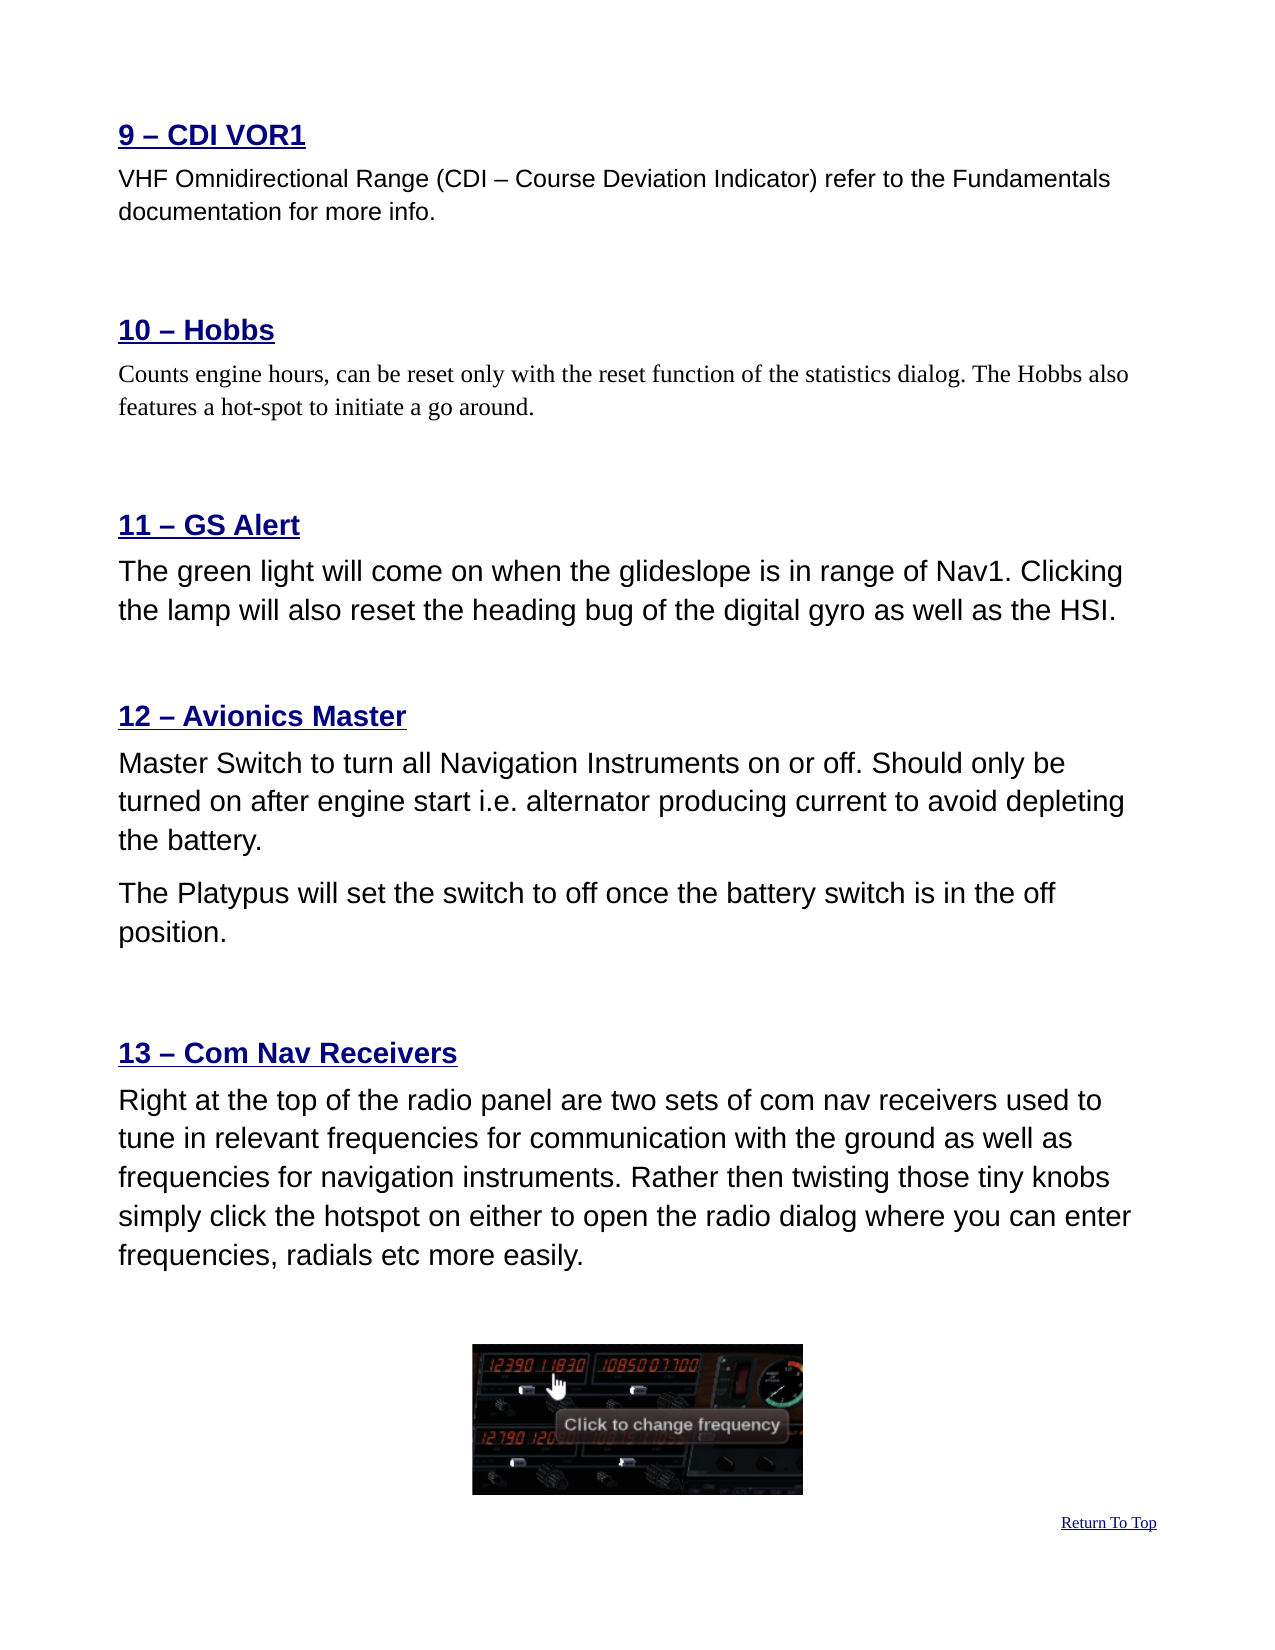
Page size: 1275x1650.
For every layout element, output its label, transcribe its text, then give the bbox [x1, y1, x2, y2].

picture [472, 1344, 803, 1495]
subtitle 10 – Hobbs [118, 313, 1157, 347]
subtitle 13 – Com Nav Receivers [118, 1036, 1157, 1070]
subtitle 12 – Avionics Master [118, 699, 1157, 733]
text The green light will come on when the glideslope is in range of Nav1. Clicking the lamp will also reset the heading bug of the digital gyro as well as the HSI. [118, 554, 1157, 665]
text Counts engine hours, can be reset only with the reset function of the statistics dialog. The Hobbs also features a hot-spot to initiate a go around. [118, 359, 1157, 421]
subtitle 11 – GS Alert [118, 508, 1157, 541]
subtitle 9 – CDI VOR1 [118, 118, 1157, 152]
text The Platypus will set the switch to off once the battery switch is in the off position. [118, 876, 1157, 949]
text VHF Omnidirectional Range (CDI – Course Deviation Indicator) refer to the Fundamentals documentation for more info. [118, 164, 1157, 226]
text Right at the top of the radio panel are two sets of com nav receivers used to tune in relevant frequencies for communication with the ground as well as frequencies for navigation instruments. Rather then twisting those tiny knobs simply click the hotspot on either to open the radio dialog where you can enter frequencies, radials etc more easily. [118, 1083, 1157, 1271]
text Master Switch to turn all Navigation Instruments on or off. Should only be turned on after engine start i.e. alternator producing current to avoid depleting the battery. [118, 746, 1157, 857]
